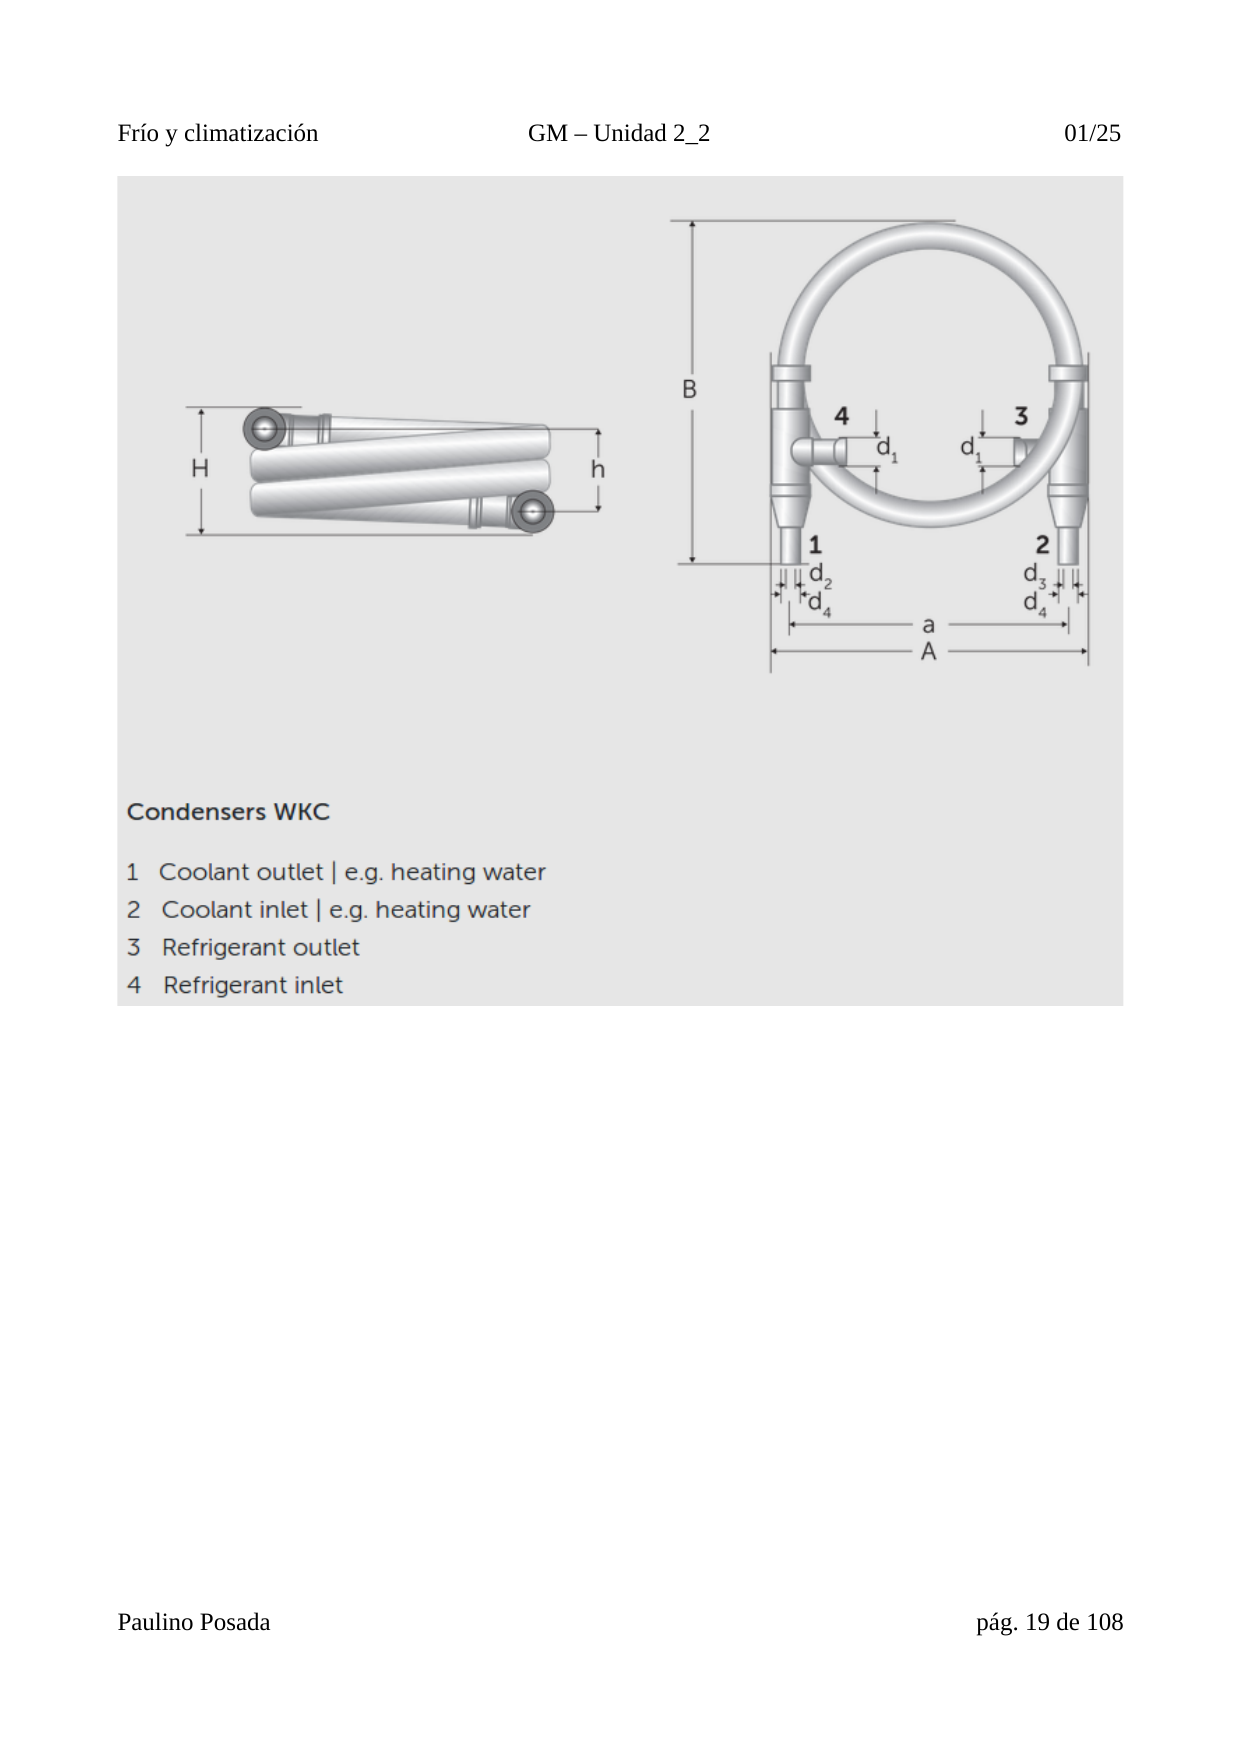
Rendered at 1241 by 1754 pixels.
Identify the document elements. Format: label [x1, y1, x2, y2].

picture [117, 176, 1124, 1006]
